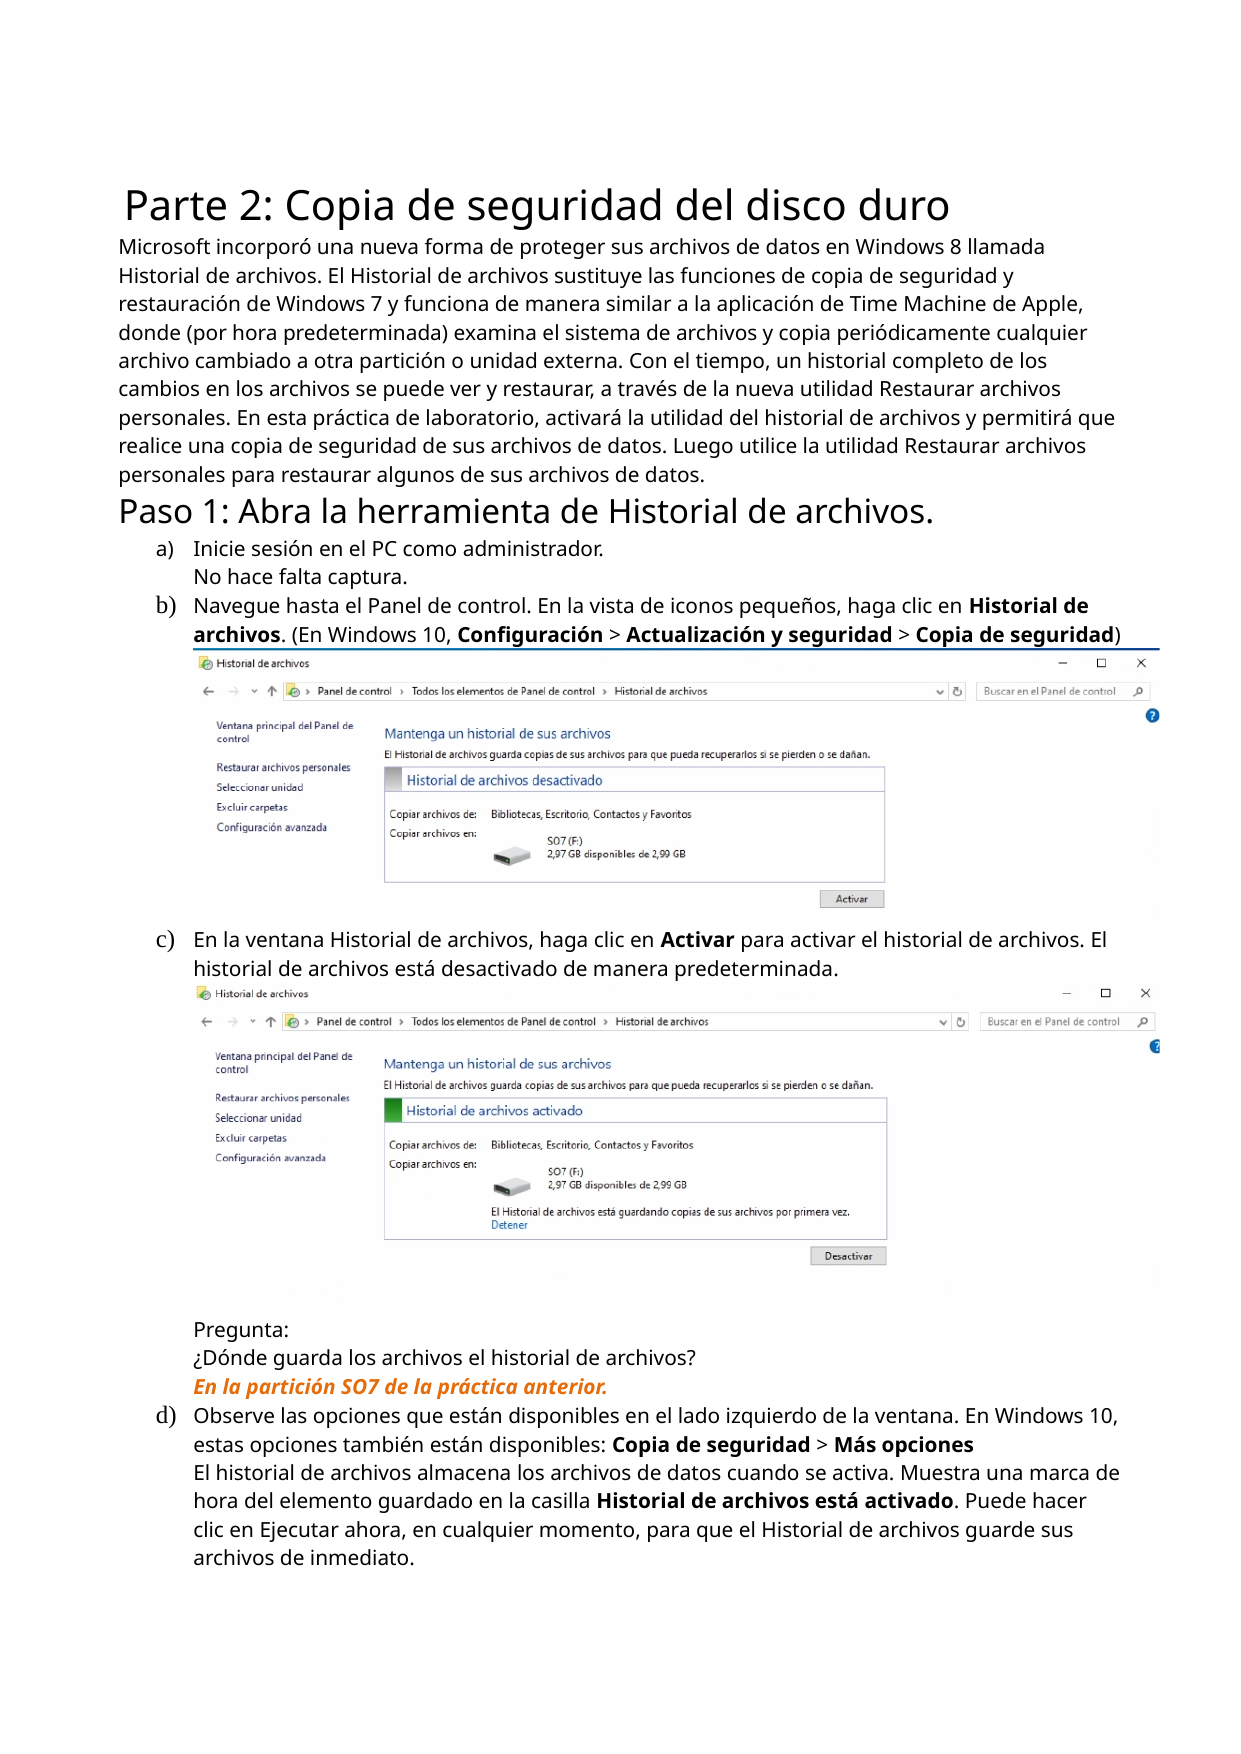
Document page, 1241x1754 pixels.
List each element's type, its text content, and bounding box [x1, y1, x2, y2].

list El historial de archivos almacena los archivos de datos cuando se activa. Muestra una marca de hora del elemento guardado en la casilla Historial de archivos está activado. Puede hacer clic en Ejecutar ahora, en cualquier momento, para que el Historial de archivos guarde sus archivos de inmediato. [156, 1458, 1122, 1572]
list En la ventana Historial de archivos, haga clic en Activar para activar el historial de archivos. El historial de archivos está desactivado de manera predeterminada. [156, 924, 1122, 982]
list Observe las opciones que están disponibles en el lado izquierdo de la ventana. En Windows 10, estas opciones también están disponibles: Copia de seguridad > Más opciones [156, 1400, 1122, 1458]
list En la partición SO7 de la práctica anterior. [156, 1372, 1122, 1400]
list Pregunta: [156, 1315, 1122, 1343]
list Inicie sesión en el PC como administrador. [156, 534, 1122, 562]
picture [193, 648, 1160, 925]
list Navegue hasta el Panel de control. En la vista de iconos pequeños, haga clic en Historial de archivos. (En Windows 10, Configuración > Actualización y seguridad > Copia de seguridad) [156, 591, 1122, 648]
list ¿Dónde guarda los archivos el historial de archivos? [156, 1343, 1122, 1372]
text Microsoft incorporó una nueva forma de proteger sus archivos de datos en Windows 8 llamada Historial de archivos. El Historial de archivos sustituye las funciones de copia de seguridad y restauración de Windows 7 y funciona de manera similar a la aplicación de Time Machine de Apple, donde (por hora predeterminada) examina el sistema de archivos y copia periódicamente cualquier archivo cambiado a otra partición o unidad externa. Con el tiempo, un historial completo de los cambios en los archivos se puede ver y restaurar, a través de la nueva utilidad Restaurar archivos personales. En esta práctica de laboratorio, activará la utilidad del historial de archivos y permitirá que realice una copia de seguridad de sus archivos de datos. Luego utilice la utilidad Restaurar archivos personales para restaurar algunos de sus archivos de datos. [118, 232, 1122, 488]
text Paso 1: Abra la herramienta de Historial de archivos. [118, 488, 1122, 534]
picture [193, 982, 1160, 1315]
text Parte 2: Copia de seguridad del disco duro [118, 176, 1122, 232]
list No hace falta captura. [156, 562, 1122, 591]
